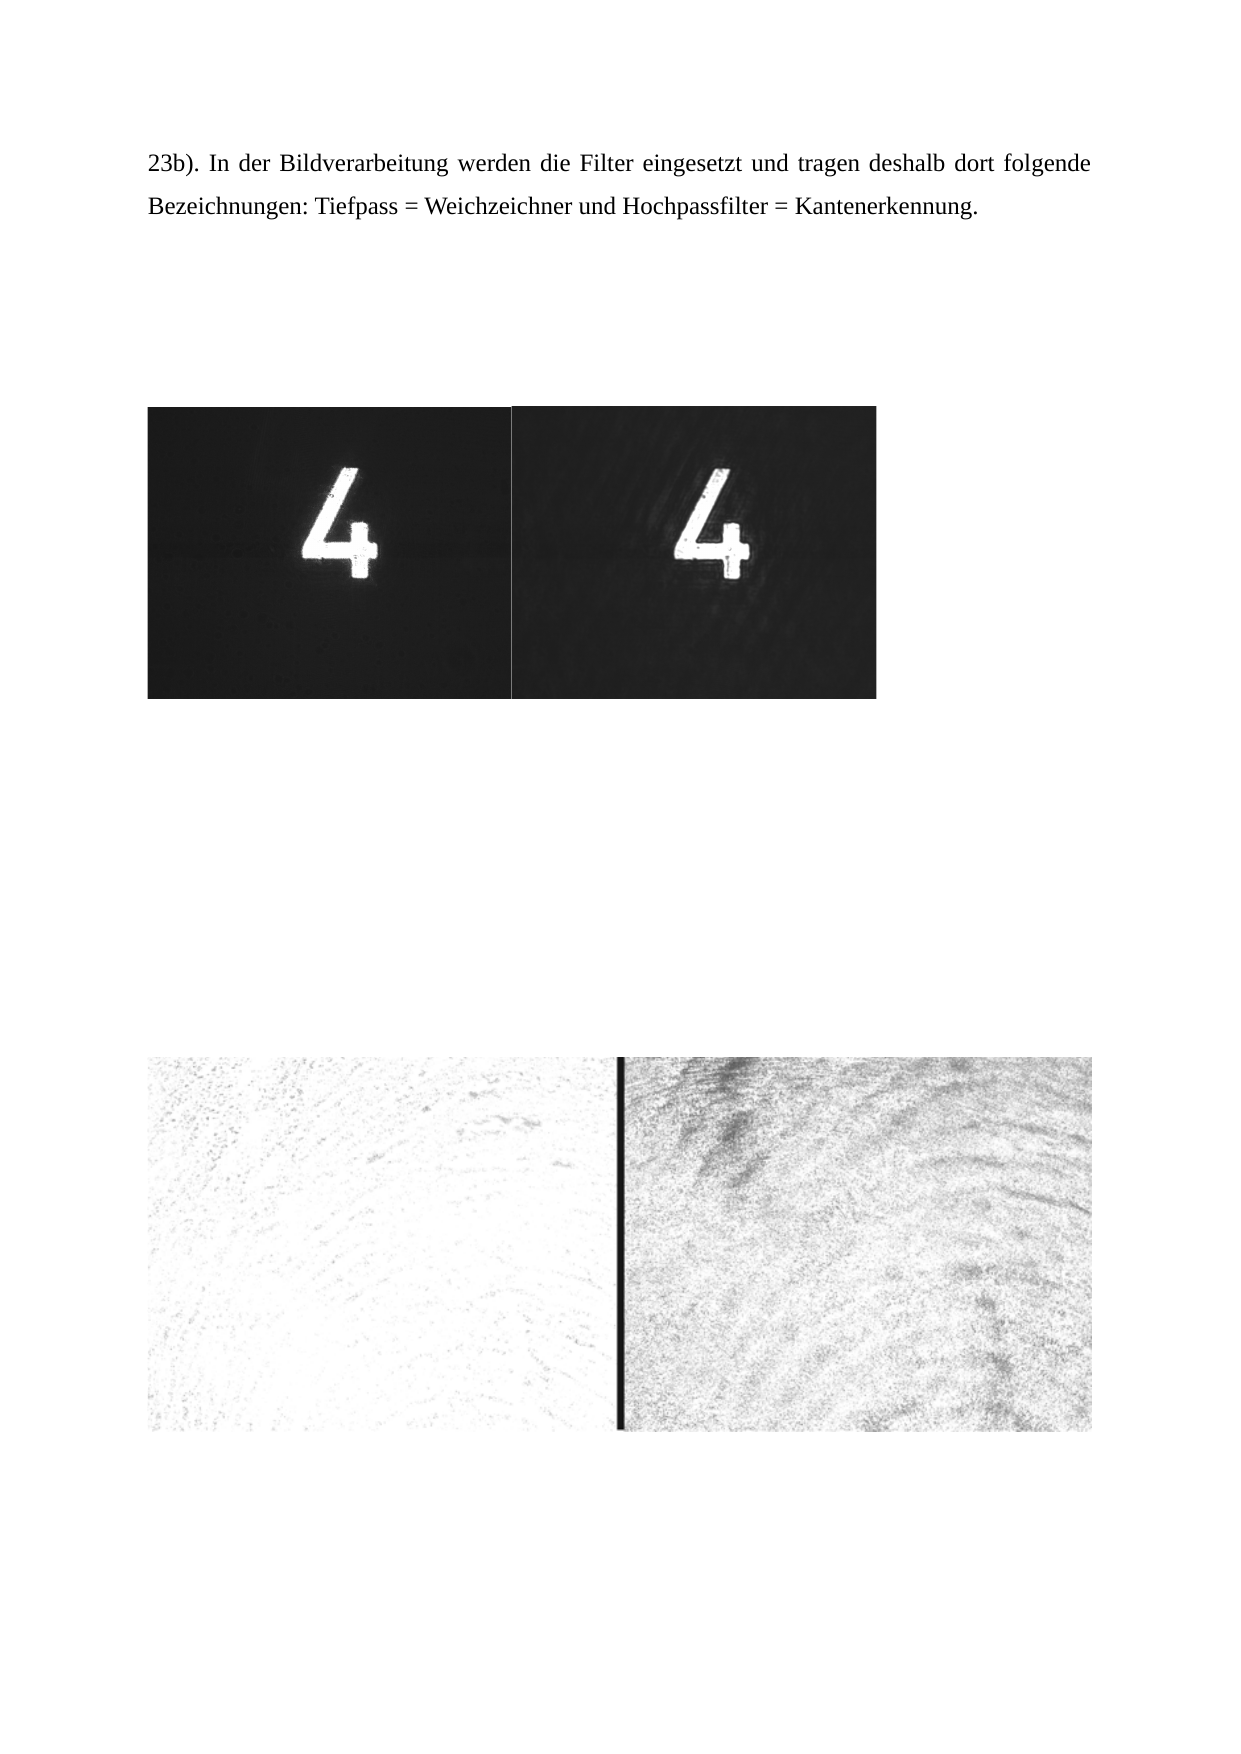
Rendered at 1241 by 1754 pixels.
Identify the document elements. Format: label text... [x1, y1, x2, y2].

text 23b). In der Bildverarbeitung werden die Filter eingesetzt und tragen deshalb dort folgende Bezeichnungen: Tiefpass = Weichzeichner und Hochpassfilter = Kantenerkennung. [148, 148, 1093, 219]
picture [147, 406, 877, 699]
picture [147, 1057, 1092, 1432]
